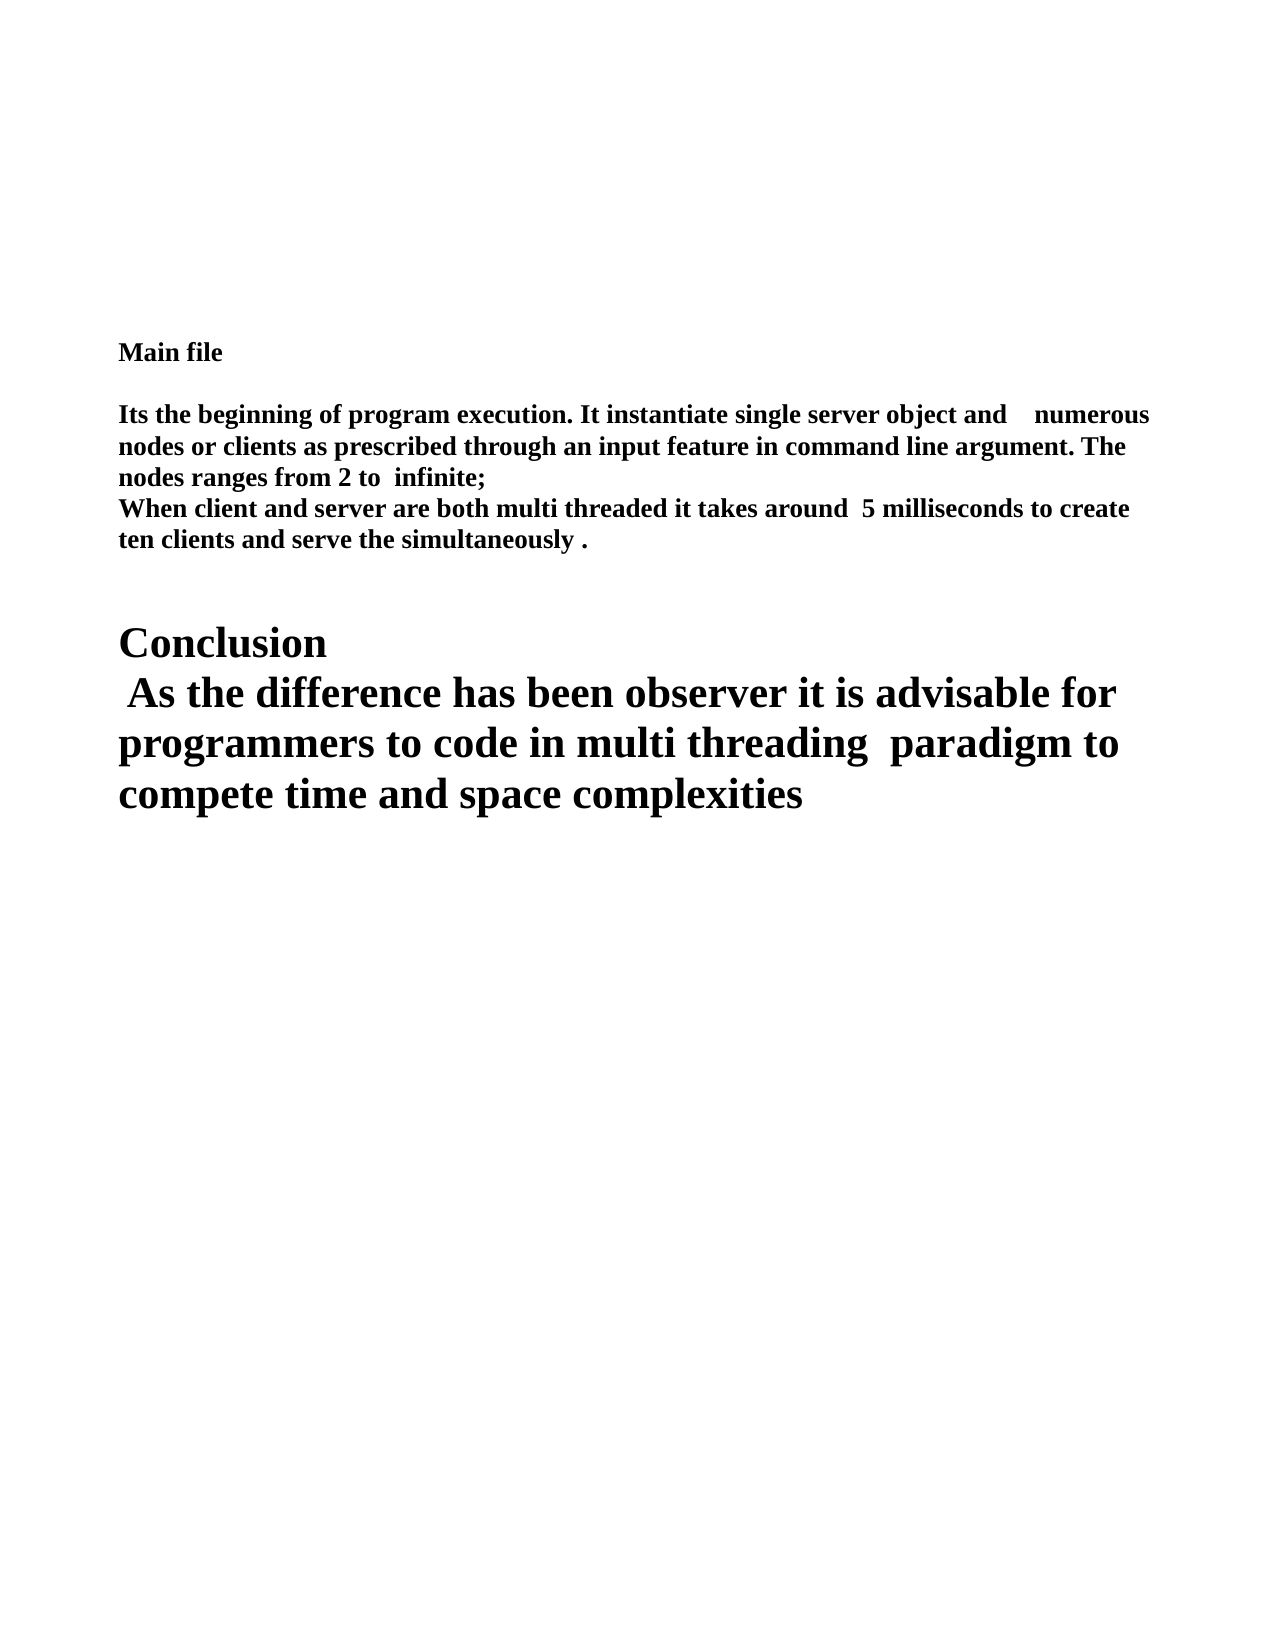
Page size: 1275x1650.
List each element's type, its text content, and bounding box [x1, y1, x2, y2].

text As the difference has been observer it is advisable for programmers to code in multi threading paradigm to compete time and space complexities [118, 667, 1157, 818]
text Main file [118, 336, 1157, 367]
text When client and server are both multi threaded it takes around 5 milliseconds to create ten clients and serve the simultaneously . [118, 492, 1157, 554]
text Its the beginning of program execution. It instantiate single server object and numerous nodes or clients as prescribed through an input feature in command line argument. The nodes ranges from 2 to infinite; [118, 398, 1157, 492]
text Conclusion [118, 616, 1157, 667]
